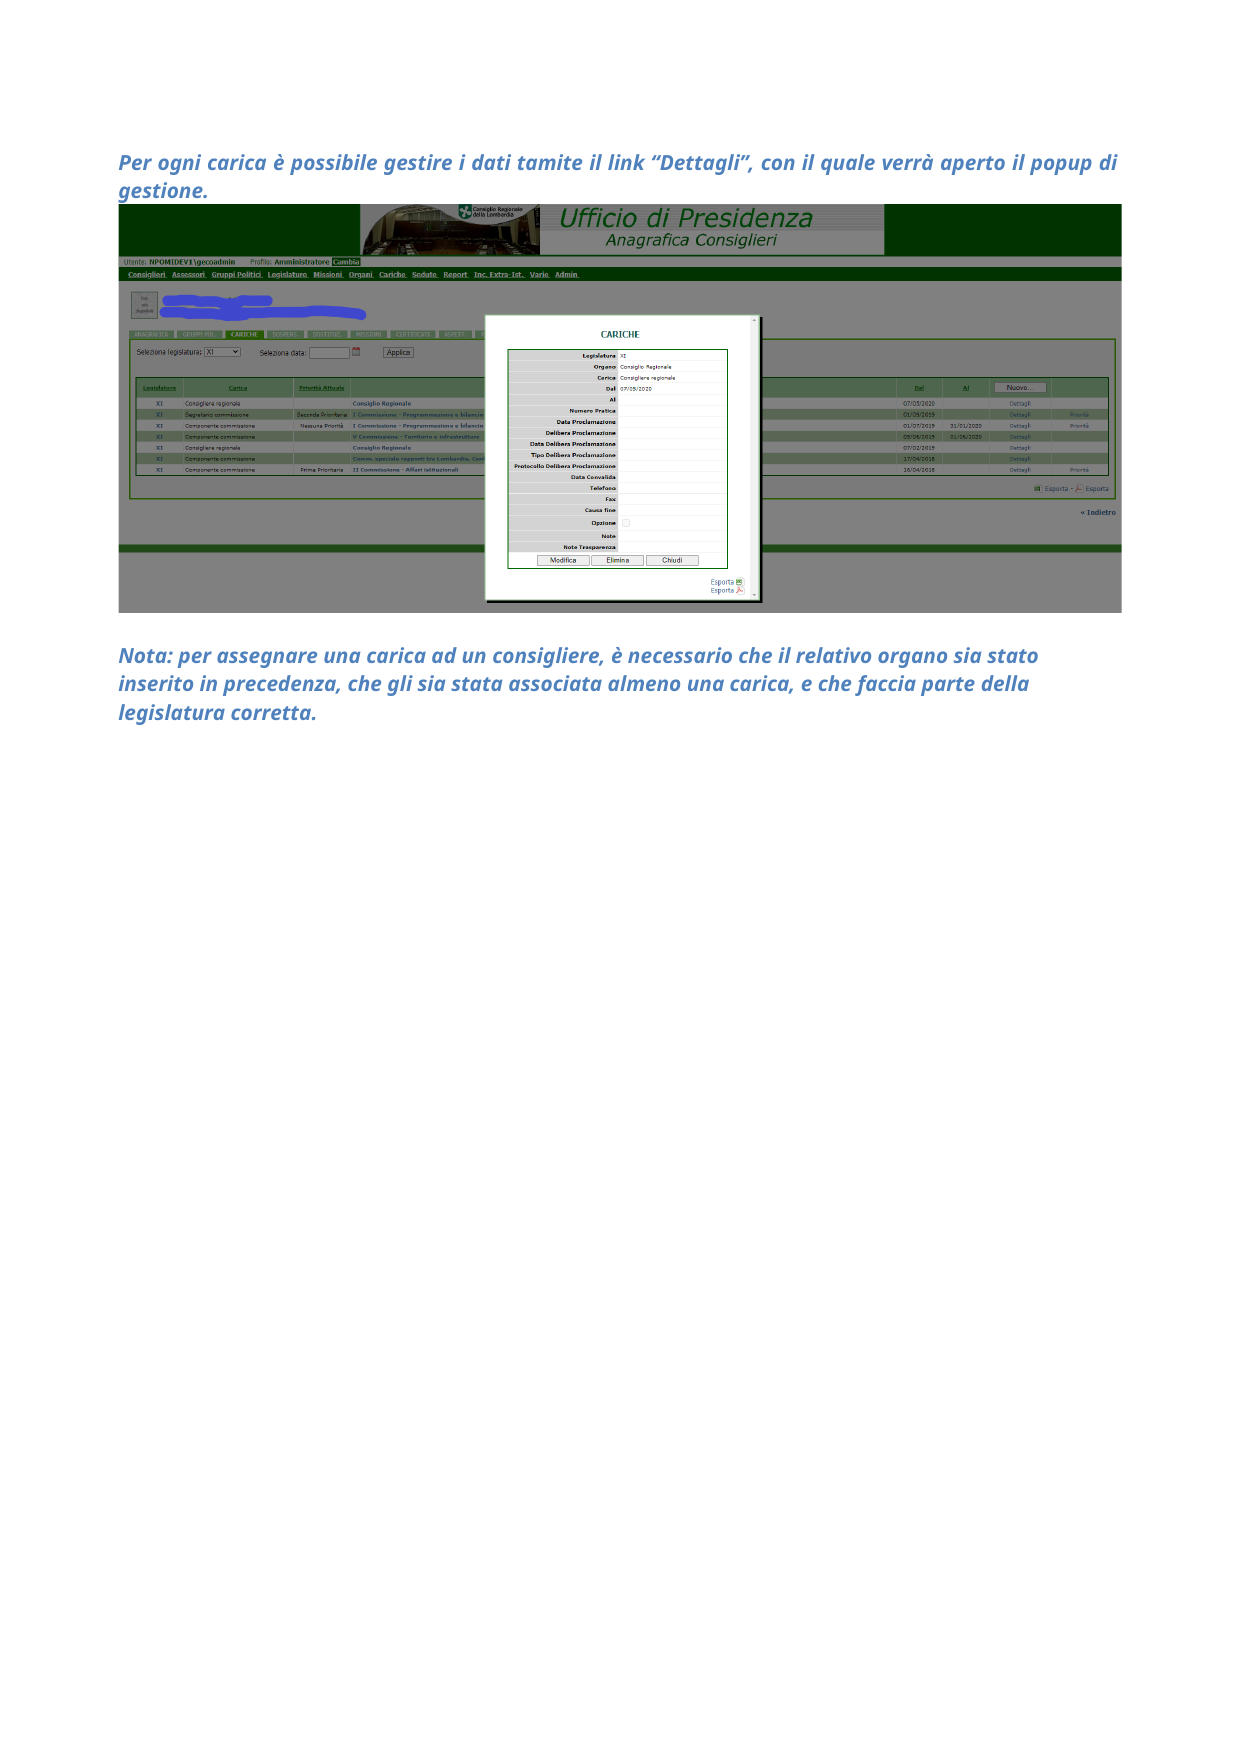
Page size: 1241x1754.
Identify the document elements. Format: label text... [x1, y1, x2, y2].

text Per ogni carica è possibile gestire i dati tamite il link “Dettagli”, con il quale verrà aperto il popup di gestione. [118, 148, 1122, 204]
text Nota: per assegnare una carica ad un consigliere, è necessario che il relativo organo sia stato inserito in precedenza, che gli sia stata associata almeno una carica, e che faccia parte della legislatura corretta. [118, 641, 1122, 726]
